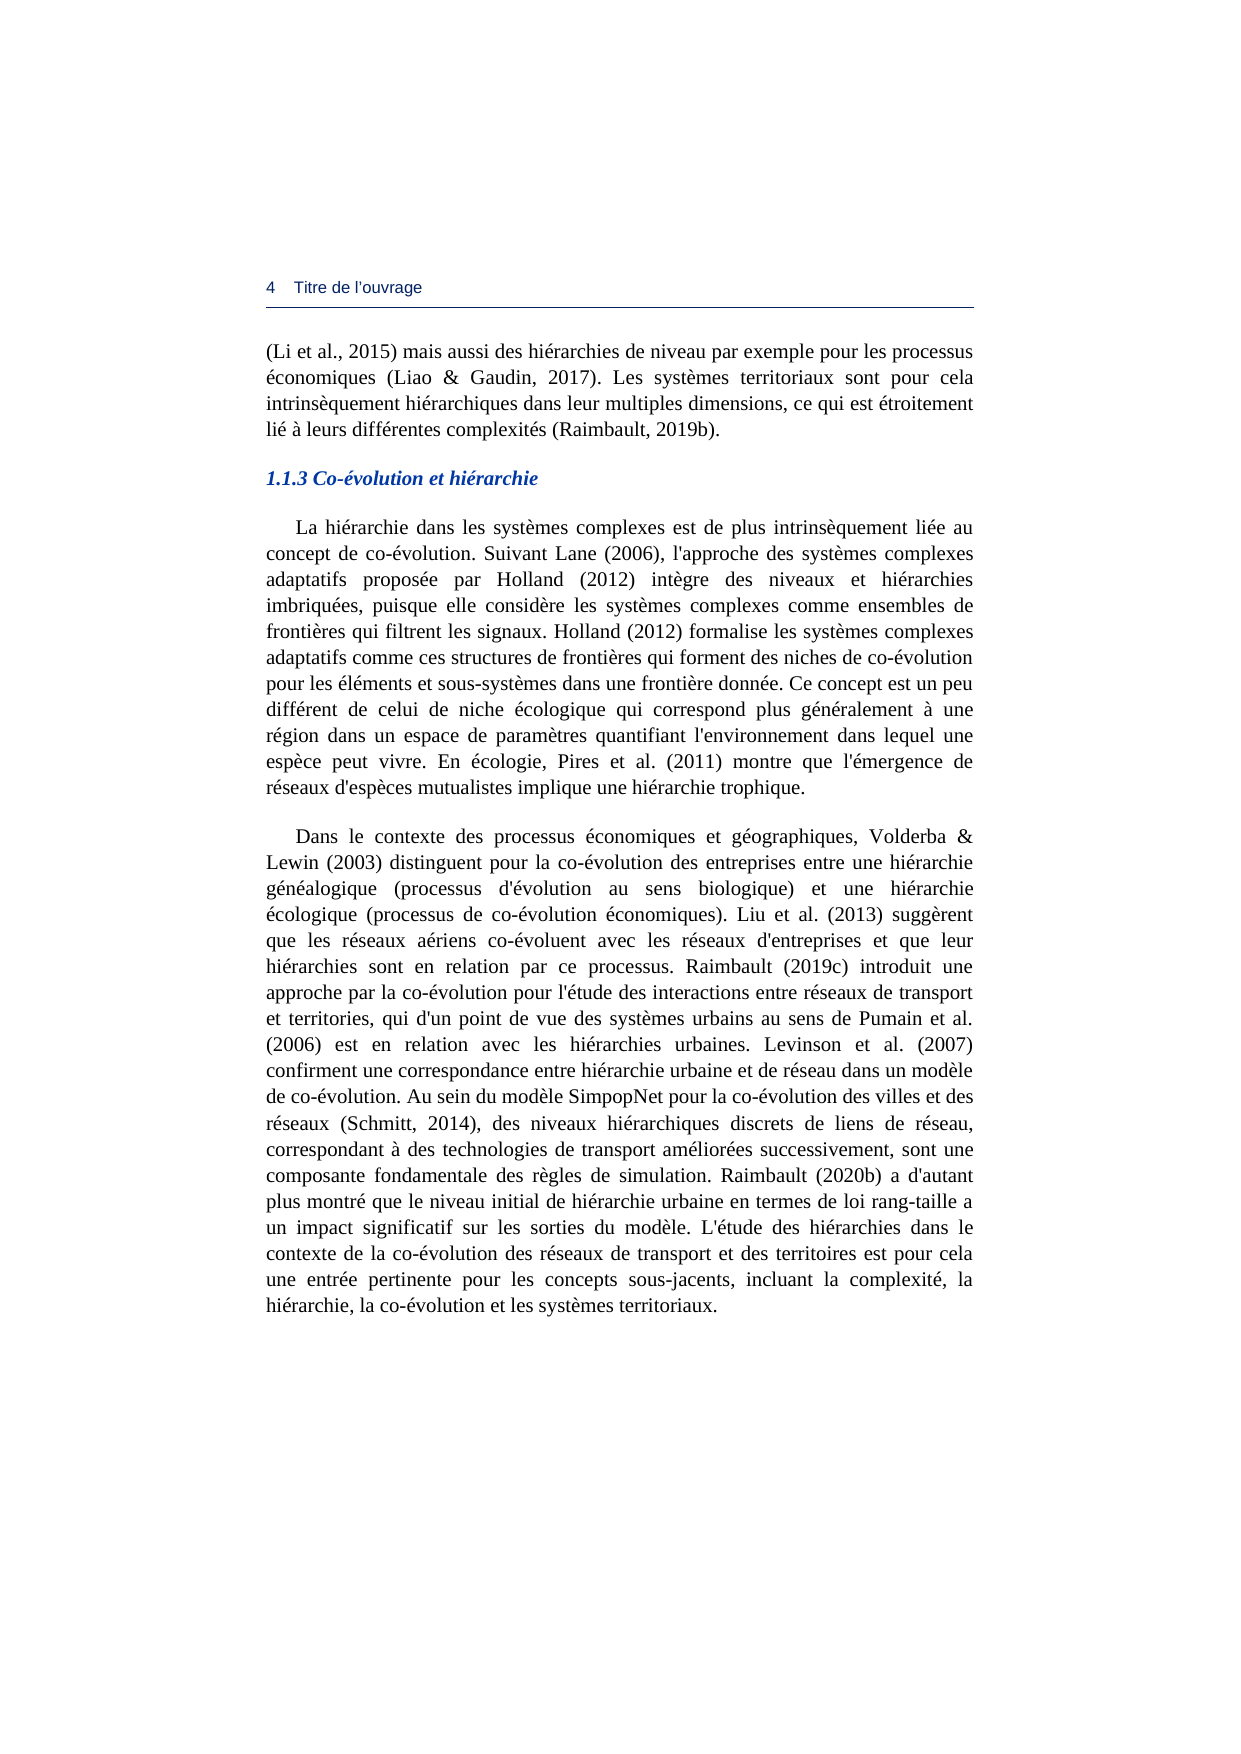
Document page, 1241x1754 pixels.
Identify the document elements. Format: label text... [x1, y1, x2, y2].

text Dans le contexte des processus économiques et géographiques, Volderba & Lewin (2003) distinguent pour la co-évolution des entreprises entre une hiérarchie généalogique (processus d'évolution au sens biologique) et une hiérarchie écologique (processus de co-évolution économiques). Liu et al. (2013) suggèrent que les réseaux aériens co-évoluent avec les réseaux d'entreprises et que leur hiérarchies sont en relation par ce processus. Raimbault (2019c) introduit une approche par la co-évolution pour l'étude des interactions entre réseaux de transport et territories, qui d'un point de vue des systèmes urbains au sens de Pumain et al. (2006) est en relation avec les hiérarchies urbaines. Levinson et al. (2007) confirment une correspondance entre hiérarchie urbaine et de réseau dans un modèle de co-évolution. Au sein du modèle SimpopNet pour la co-évolution des villes et des réseaux (Schmitt, 2014), des niveaux hiérarchiques discrets de liens de réseau, correspondant à des technologies de transport améliorées successivement, sont une composante fondamentale des règles de simulation. Raimbault (2020b) a d'autant plus montré que le niveau initial de hiérarchie urbaine en termes de loi rang-taille a un impact significatif sur les sorties du modèle. L'étude des hiérarchies dans le contexte de la co-évolution des réseaux de transport et des territoires est pour cela une entrée pertinente pour les concepts sous-jacents, incluant la complexité, la hiérarchie, la co-évolution et les systèmes territoriaux. [266, 822, 974, 1317]
text (Li et al., 2015) mais aussi des hiérarchies de niveau par exemple pour les processus économiques (Liao & Gaudin, 2017). Les systèmes territoriaux sont pour cela intrinsèquement hiérarchiques dans leur multiples dimensions, ce qui est étroitement lié à leurs différentes complexités (Raimbault, 2019b). [266, 337, 974, 441]
text La hiérarchie dans les systèmes complexes est de plus intrinsèquement liée au concept de co-évolution. Suivant Lane (2006), l'approche des systèmes complexes adaptatifs proposée par Holland (2012) intègre des niveaux et hiérarchies imbriquées, puisque elle considère les systèmes complexes comme ensembles de frontières qui filtrent les signaux. Holland (2012) formalise les systèmes complexes adaptatifs comme ces structures de frontières qui forment des niches de co-évolution pour les éléments et sous-systèmes dans une frontière donnée. Ce concept est un peu différent de celui de niche écologique qui correspond plus généralement à une région dans un espace de paramètres quantifiant l'environnement dans lequel une espèce peut vivre. En écologie, Pires et al. (2011) montre que l'émergence de réseaux d'espèces mutualistes implique une hiérarchie trophique. [266, 513, 974, 799]
subtitle 1.1.3 Co-évolution et hiérarchie [266, 464, 974, 490]
